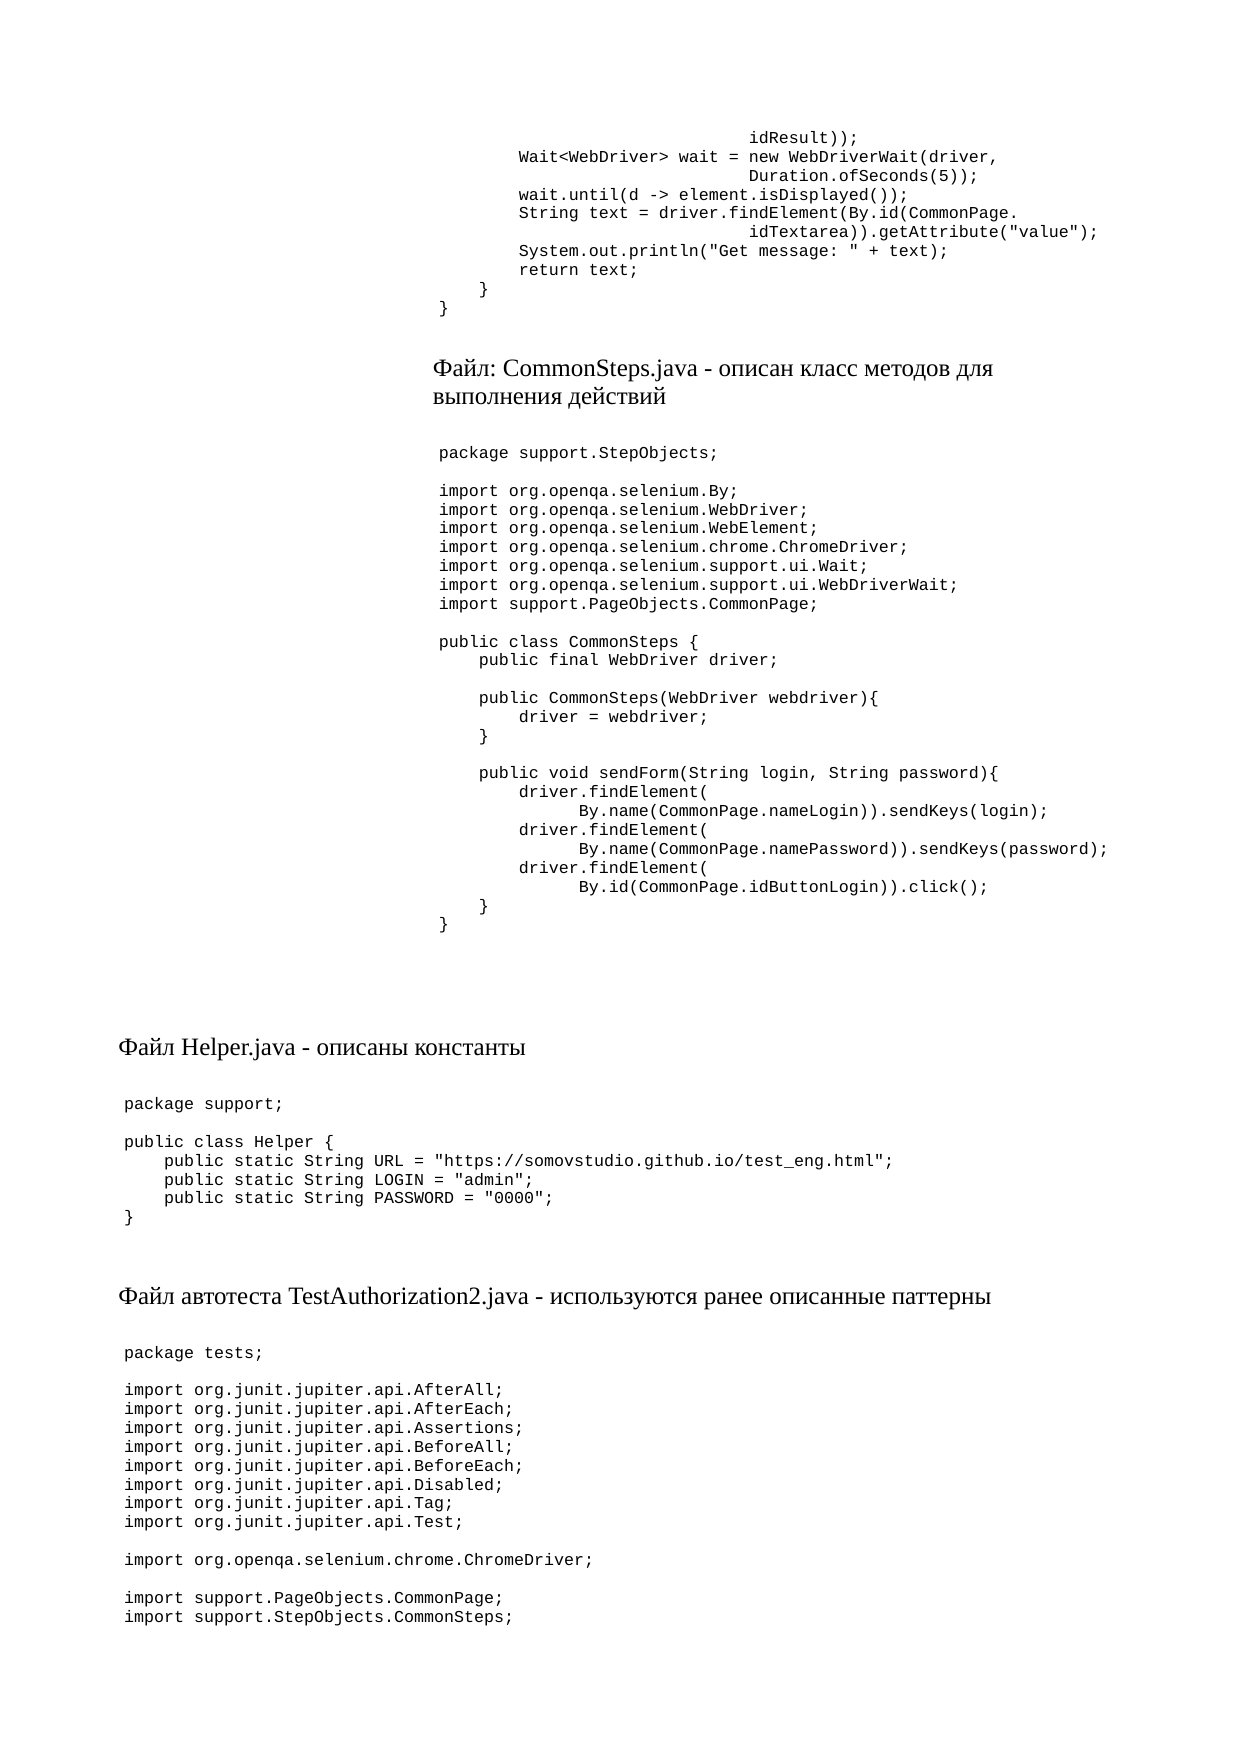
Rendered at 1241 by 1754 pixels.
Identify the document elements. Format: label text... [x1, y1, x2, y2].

table_header Файл: CommonSteps.java - описан класс методов для выполнения действий [427, 118, 1122, 975]
table_header package support.StepObjects; import org.openqa.selenium.By; import org.openqa.selenium.WebDriver; import org.openqa.selenium.WebElement; import org.openqa.selenium.chrome.ChromeDriver; import org.openqa.selenium.support.ui.Wait; import org.openqa.selenium.support.ui.WebDriverWait; import support.PageObjects.CommonPage; public class CommonSteps { public final WebDriver driver; public CommonSteps(WebDriver webdriver){ driver = webdriver; } public void sendForm(String login, String password){ driver.findElement( By.name(CommonPage.nameLogin)).sendKeys(login); driver.findElement( By.name(CommonPage.namePassword)).sendKeys(password); driver.findElement( By.id(CommonPage.idButtonLogin)).click(); } } [433, 439, 1116, 941]
table_header [118, 118, 427, 975]
table_header package tests; import org.junit.jupiter.api.AfterAll; import org.junit.jupiter.api.AfterEach; import org.junit.jupiter.api.Assertions; import org.junit.jupiter.api.BeforeAll; import org.junit.jupiter.api.BeforeEach; import org.junit.jupiter.api.Disabled; import org.junit.jupiter.api.Tag; import org.junit.jupiter.api.Test; import org.openqa.selenium.chrome.ChromeDriver; import support.PageObjects.CommonPage; import support.StepObjects.CommonSteps; [118, 1339, 1122, 1633]
text Файл автотеста TestAuthorization2.java - используются ранее описанные паттерны [118, 1281, 1122, 1310]
table_header idResult)); Wait<WebDriver> wait = new WebDriverWait(driver, Duration.ofSeconds(5)); wait.until(d -> element.isDisplayed()); String text = driver.findElement(By.id(CommonPage. idTextarea)).getAttribute("value"); System.out.println("Get message: " + text); return text; } } [433, 124, 1116, 324]
text Файл Helper.java - описаны константы [118, 1032, 1122, 1061]
table_header package support; public class Helper { public static String URL = "https://somovstudio.github.io/test_eng.html"; public static String LOGIN = "admin"; public static String PASSWORD = "0000"; } [118, 1090, 1122, 1252]
